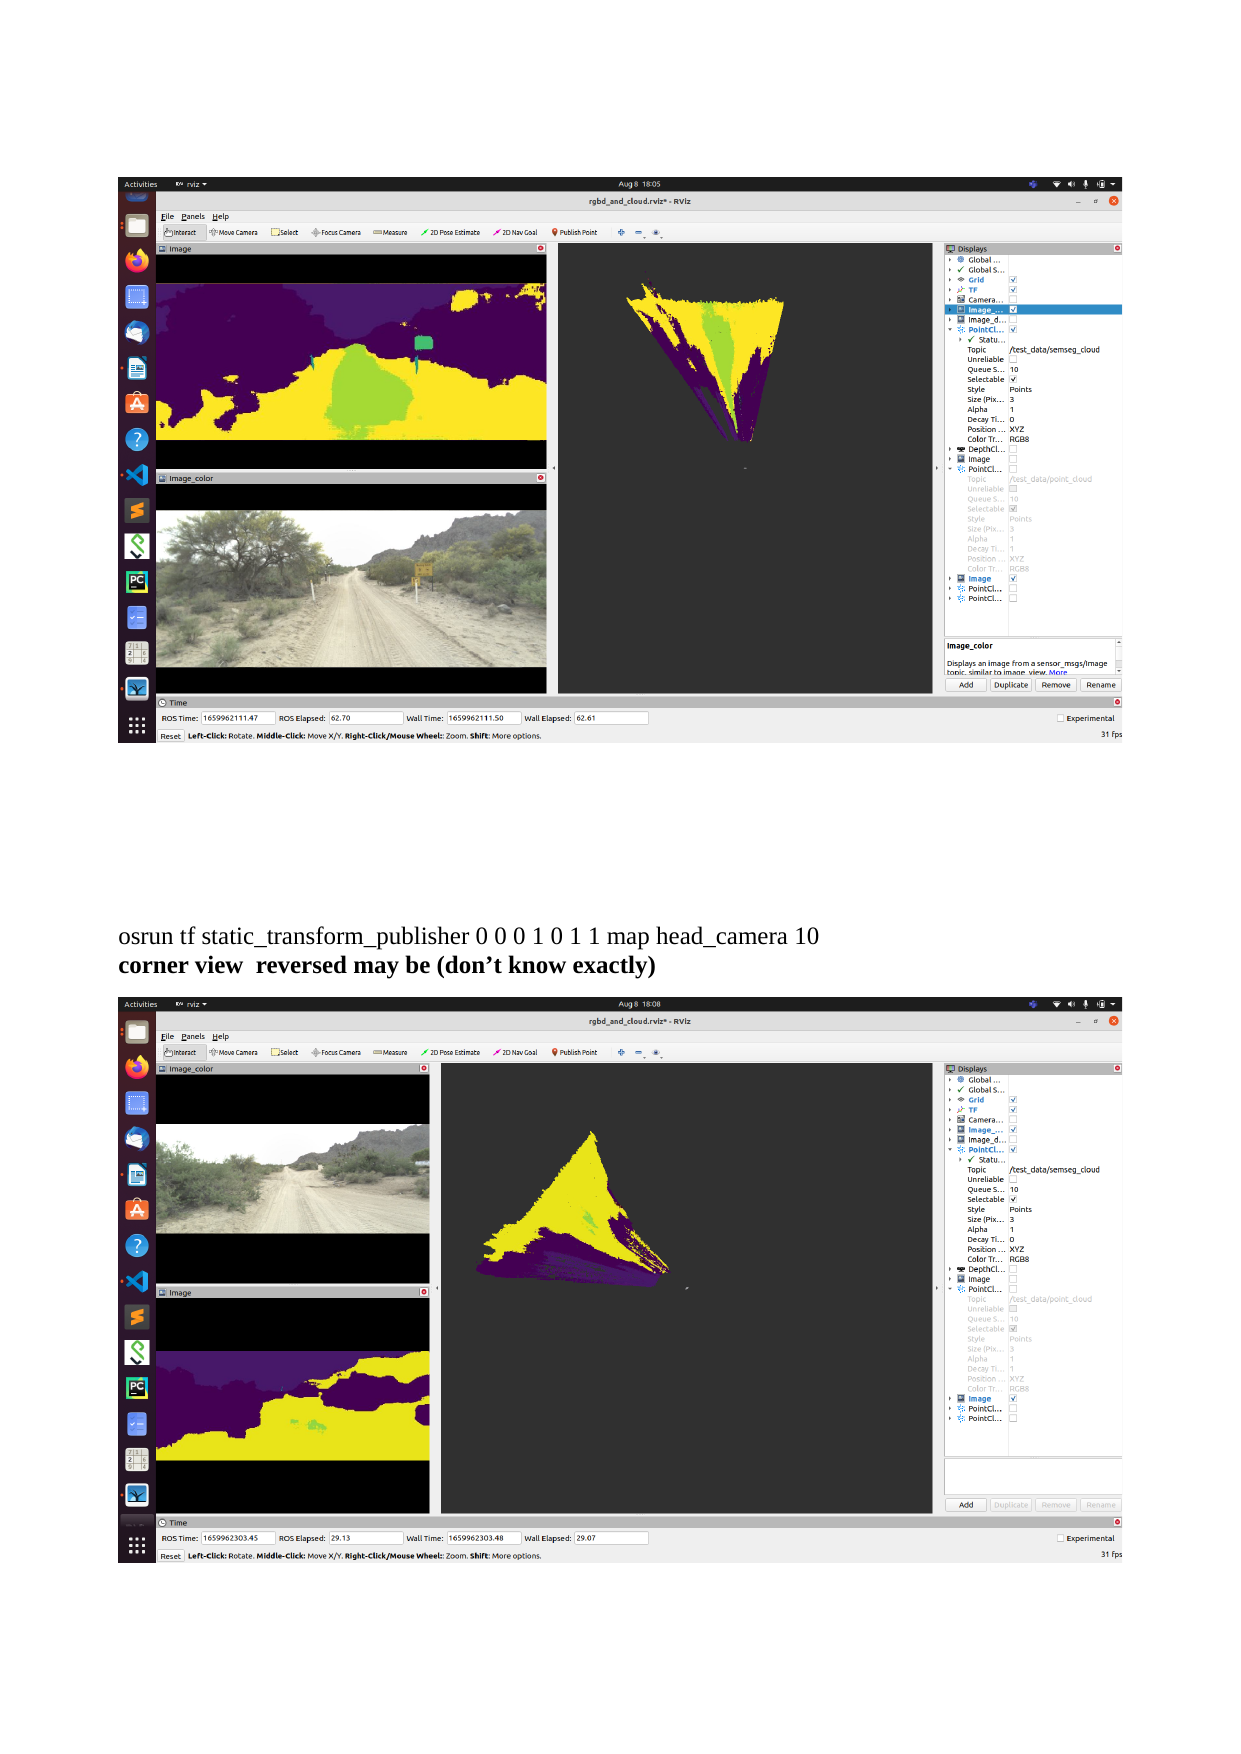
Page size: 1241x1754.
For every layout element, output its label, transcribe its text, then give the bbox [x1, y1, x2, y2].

text corner view reversed may be (don’t know exactly) [118, 950, 1122, 979]
text osrun tf static_transform_publisher 0 0 0 1 0 1 1 map head_camera 10 [118, 921, 1122, 950]
picture [118, 997, 1123, 1563]
picture [118, 177, 1123, 743]
